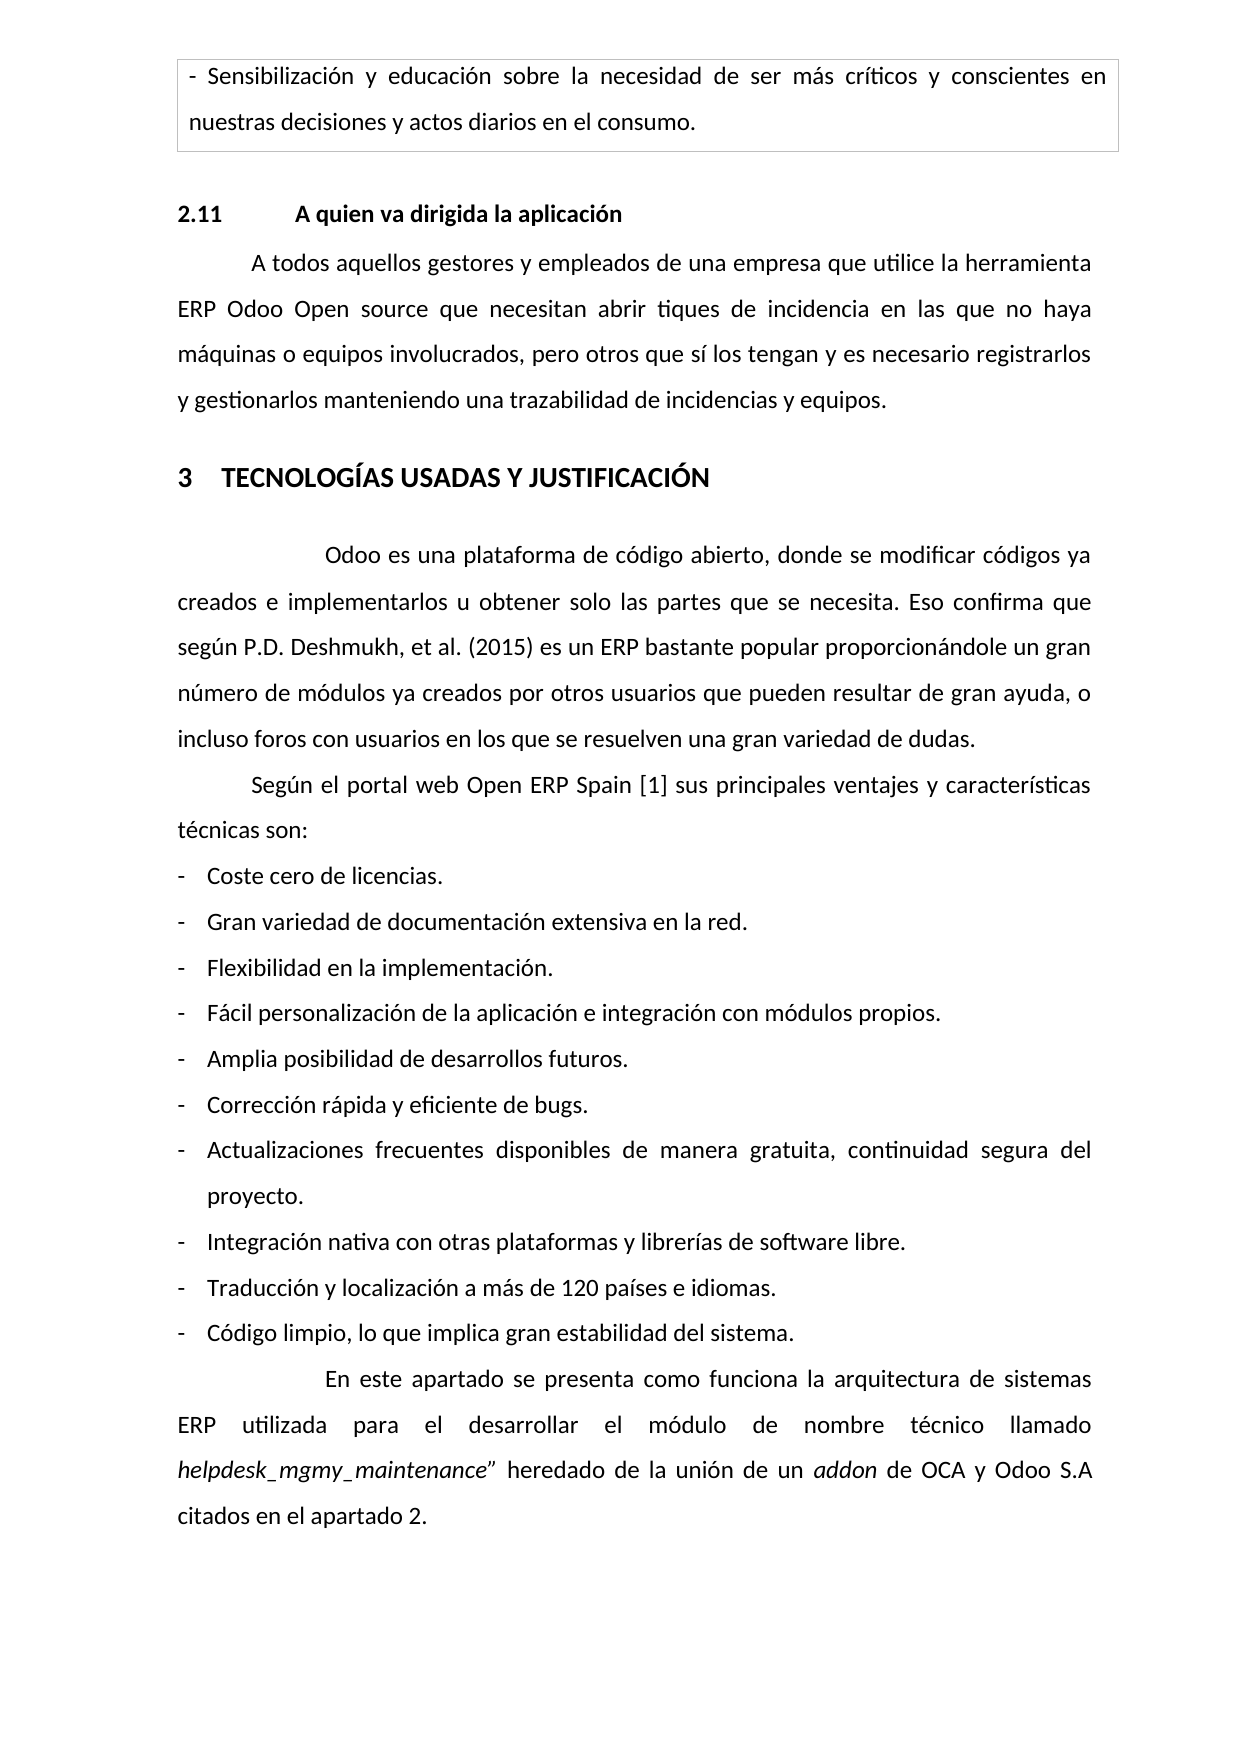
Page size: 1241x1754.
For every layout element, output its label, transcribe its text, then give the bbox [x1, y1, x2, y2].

text Según el portal web Open ERP Spain [1] sus principales ventajes y características técnicas son: [177, 769, 1093, 845]
list Corrección rápida y eficiente de bugs. [177, 1089, 1093, 1119]
list Traducción y localización a más de 120 países e idiomas. [177, 1272, 1093, 1302]
list A quien va dirigida la aplicación [177, 198, 1093, 228]
list Coste cero de licencias. [177, 860, 1093, 891]
table_cell - Sensibilización y educación sobre la necesidad de ser más críticos y conscientes en nuestras decisiones y actos diarios en el consumo. [178, 60, 1118, 151]
list Fácil personalización de la aplicación e integración con módulos propios. [177, 997, 1093, 1028]
text A todos aquellos gestores y empleados de una empresa que utilice la herramienta ERP Odoo Open source que necesitan abrir tiques de incidencia en las que no haya máquinas o equipos involucrados, pero otros que sí los tengan y es necesario registrarlos y gestionarlos manteniendo una trazabilidad de incidencias y equipos. [177, 247, 1093, 415]
list Gran variedad de documentación extensiva en la red. [177, 906, 1093, 936]
list Flexibilidad en la implementación. [177, 952, 1093, 982]
list TECNOLOGÍAS USADAS Y JUSTIFICACIÓN [177, 459, 1093, 495]
list Odoo es una plataforma de código abierto, donde se modificar códigos ya creados e implementarlos u obtener solo las partes que se necesita. Eso confirma que según P.D. Deshmukh, et al. (2015) es un ERP bastante popular proporcionándole un gran número de módulos ya creados por otros usuarios que pueden resultar de gran ayuda, o incluso foros con usuarios en los que se resuelven una gran variedad de dudas. [177, 535, 1093, 753]
list En este apartado se presenta como funciona la arquitectura de sistemas ERP utilizada para el desarrollar el módulo de nombre técnico llamado helpdesk_mgmy_maintenance” heredado de la unión de un addon de OCA y Odoo S.A citados en el apartado 2. [177, 1363, 1093, 1531]
list Actualizaciones frecuentes disponibles de manera gratuita, continuidad segura del proyecto. [177, 1134, 1093, 1211]
list Integración nativa con otras plataformas y librerías de software libre. [177, 1226, 1093, 1257]
list Amplia posibilidad de desarrollos futuros. [177, 1043, 1093, 1074]
list Código limpio, lo que implica gran estabilidad del sistema. [177, 1317, 1093, 1348]
